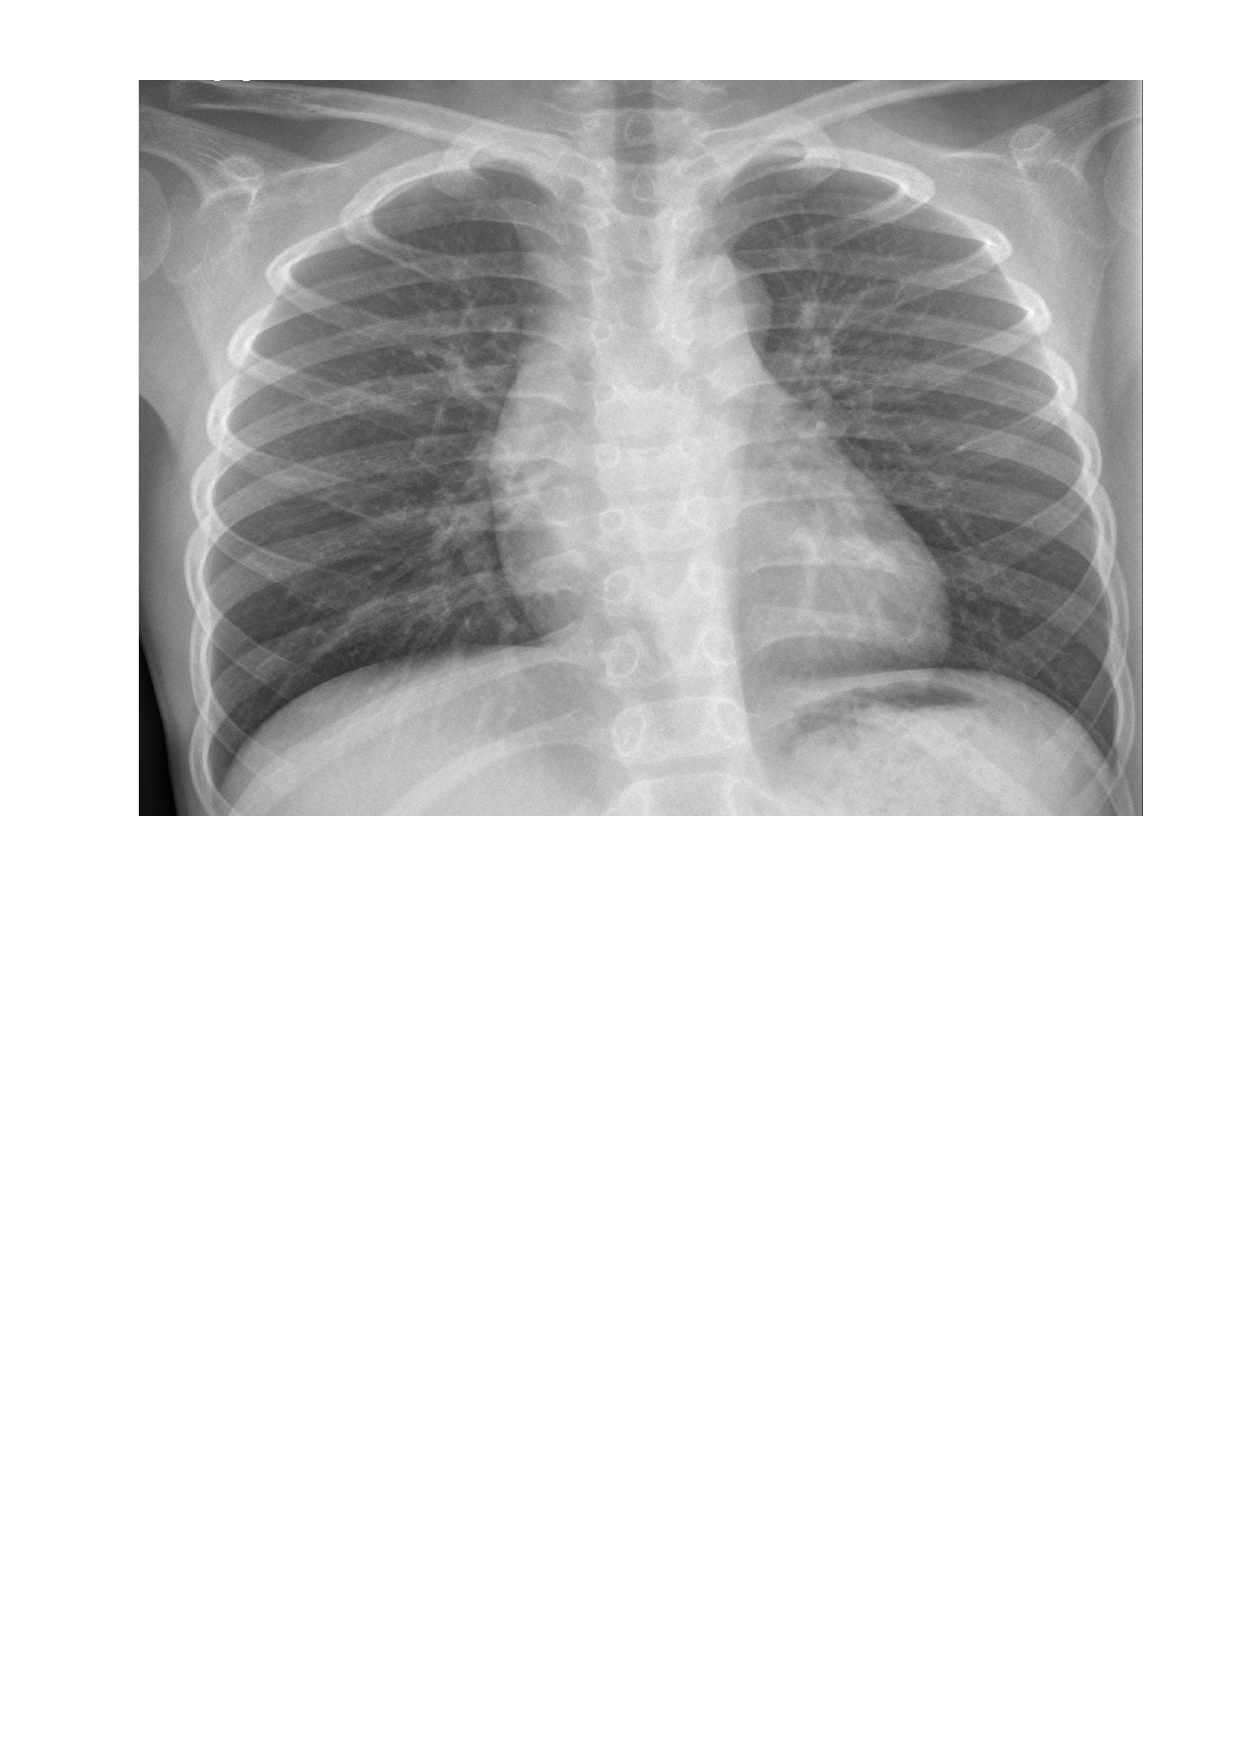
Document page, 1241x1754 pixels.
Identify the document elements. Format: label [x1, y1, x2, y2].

picture [138, 80, 1143, 816]
